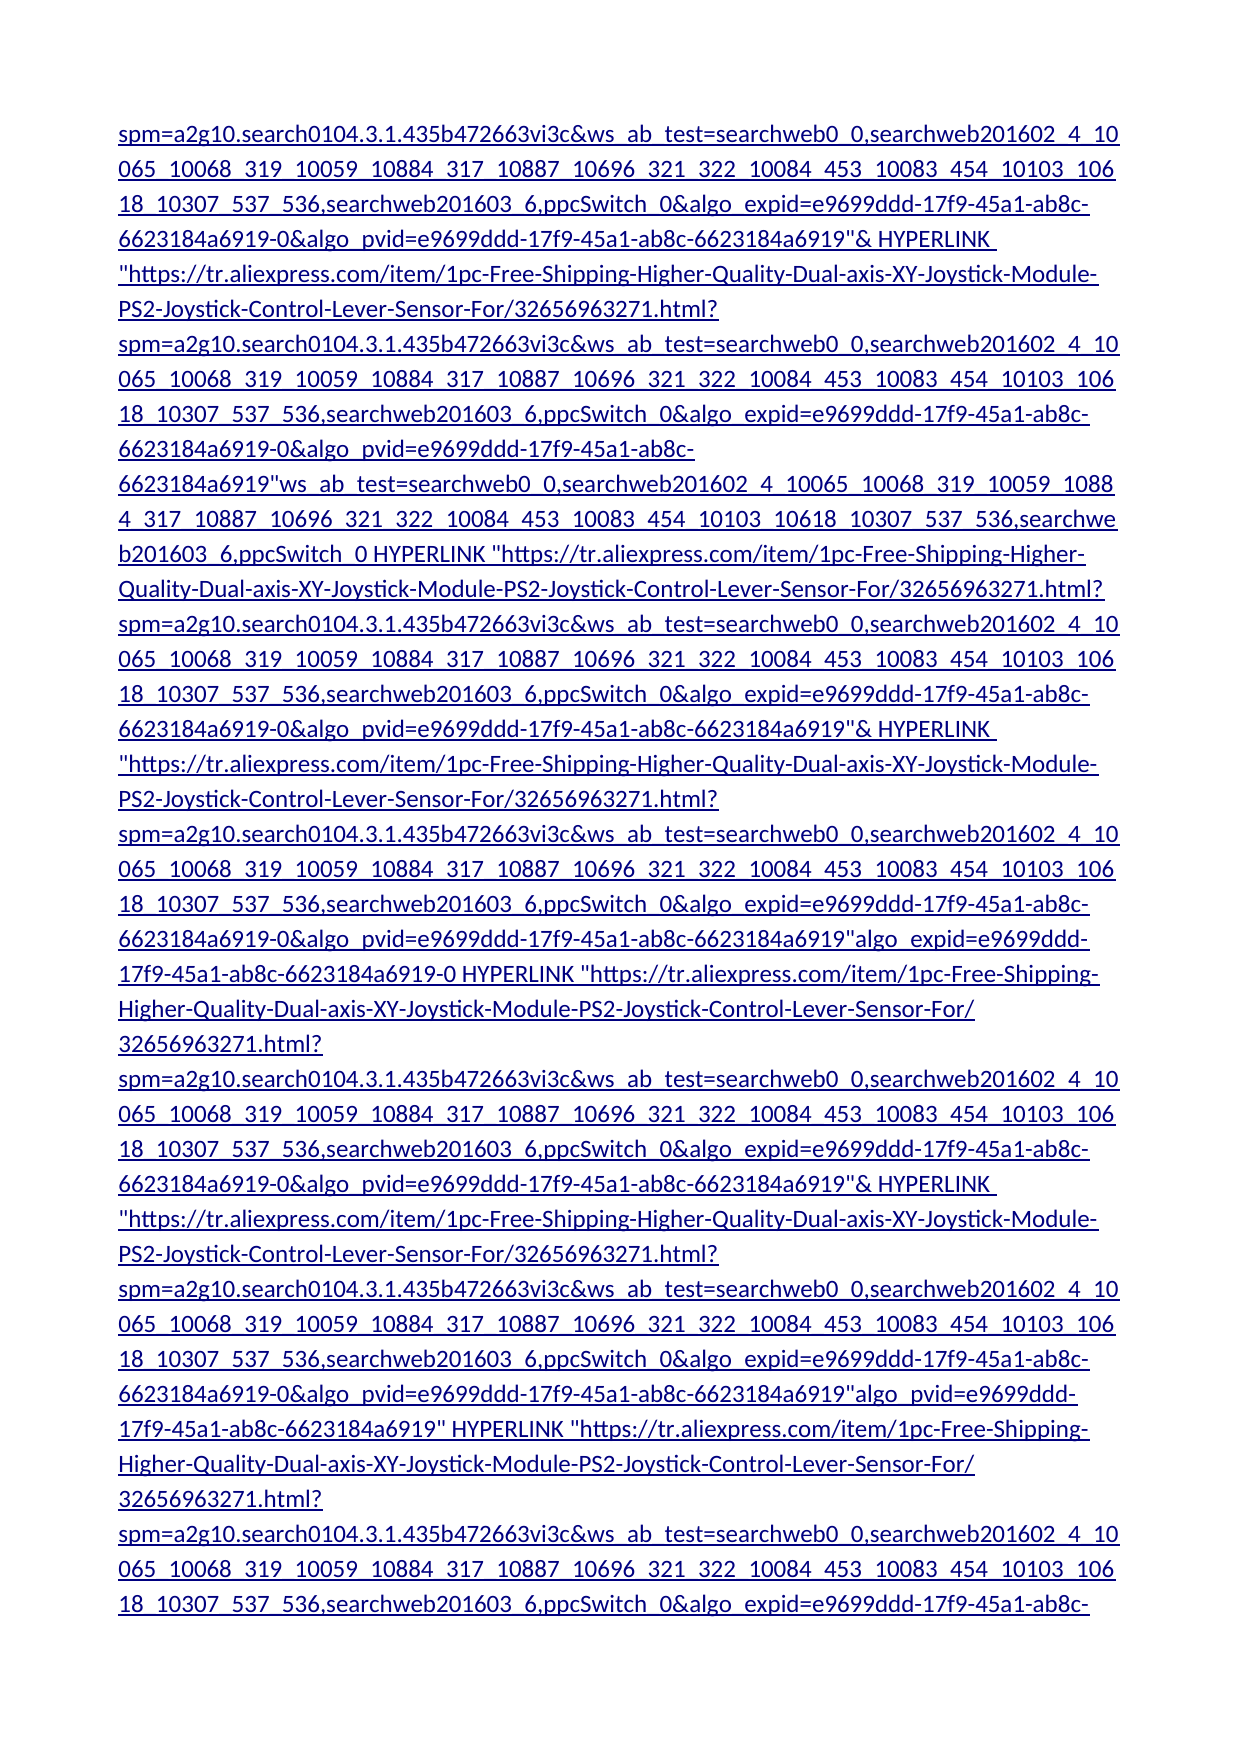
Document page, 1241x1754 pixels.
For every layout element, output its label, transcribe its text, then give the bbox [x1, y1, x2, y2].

text spm=a2g10.search0104.3.1.435b472663vi3c&ws_ab_test=searchweb0_0,searchweb201602_4_10065_10068_319_10059_10884_317_10887_10696_321_322_10084_453_10083_454_10103_10618_10307_537_536,searchweb201603_6,ppcSwitch_0&algo_expid=e9699ddd-17f9-45a1-ab8c-6623184a6919-0&algo_pvid=e9699ddd-17f9-45a1-ab8c-6623184a6919"& HYPERLINK "https://tr.aliexpress.com/item/1pc-Free-Shipping-Higher-Quality-Dual-axis-XY-Joystick-Module-PS2-Joystick-Control-Lever-Sensor-For/32656963271.html?spm=a2g10.search0104.3.1.435b472663vi3c&ws_ab_test=searchweb0_0,searchweb201602_4_10065_10068_319_10059_10884_317_10887_10696_321_322_10084_453_10083_454_10103_10618_10307_537_536,searchweb201603_6,ppcSwitch_0&algo_expid=e9699ddd-17f9-45a1-ab8c-6623184a6919-0&algo_pvid=e9699ddd-17f9-45a1-ab8c-6623184a6919"ws_ab_test=searchweb0_0,searchweb201602_4_10065_10068_319_10059_10884_317_10887_10696_321_322_10084_453_10083_454_10103_10618_10307_537_536,searchweb201603_6,ppcSwitch_0 HYPERLINK "https://tr.aliexpress.com/item/1pc-Free-Shipping-Higher-Quality-Dual-axis-XY-Joystick-Module-PS2-Joystick-Control-Lever-Sensor-For/32656963271.html?spm=a2g10.search0104.3.1.435b472663vi3c&ws_ab_test=searchweb0_0,searchweb201602_4_10065_10068_319_10059_10884_317_10887_10696_321_322_10084_453_10083_454_10103_10618_10307_537_536,searchweb201603_6,ppcSwitch_0&algo_expid=e9699ddd-17f9-45a1-ab8c-6623184a6919-0&algo_pvid=e9699ddd-17f9-45a1-ab8c-6623184a6919"& HYPERLINK "https://tr.aliexpress.com/item/1pc-Free-Shipping-Higher-Quality-Dual-axis-XY-Joystick-Module-PS2-Joystick-Control-Lever-Sensor-For/32656963271.html?spm=a2g10.search0104.3.1.435b472663vi3c&ws_ab_test=searchweb0_0,searchweb201602_4_10065_10068_319_10059_10884_317_10887_10696_321_322_10084_453_10083_454_10103_10618_10307_537_536,searchweb201603_6,ppcSwitch_0&algo_expid=e9699ddd-17f9-45a1-ab8c-6623184a6919-0&algo_pvid=e9699ddd-17f9-45a1-ab8c-6623184a6919"algo_expid=e9699ddd-17f9-45a1-ab8c-6623184a6919-0 HYPERLINK "https://tr.aliexpress.com/item/1pc-Free-Shipping-Higher-Quality-Dual-axis-XY-Joystick-Module-PS2-Joystick-Control-Lever-Sensor-For/32656963271.html?spm=a2g10.search0104.3.1.435b472663vi3c&ws_ab_test=searchweb0_0,searchweb201602_4_10065_10068_319_10059_10884_317_10887_10696_321_322_10084_453_10083_454_10103_10618_10307_537_536,searchweb201603_6,ppcSwitch_0&algo_expid=e9699ddd-17f9-45a1-ab8c-6623184a6919-0&algo_pvid=e9699ddd-17f9-45a1-ab8c-6623184a6919"& HYPERLINK "https://tr.aliexpress.com/item/1pc-Free-Shipping-Higher-Quality-Dual-axis-XY-Joystick-Module-PS2-Joystick-Control-Lever-Sensor-For/32656963271.html?spm=a2g10.search0104.3.1.435b472663vi3c&ws_ab_test=searchweb0_0,searchweb201602_4_10065_10068_319_10059_10884_317_10887_10696_321_322_10084_453_10083_454_10103_10618_10307_537_536,searchweb201603_6,ppcSwitch_0&algo_expid=e9699ddd-17f9-45a1-ab8c-6623184a6919-0&algo_pvid=e9699ddd-17f9-45a1-ab8c-6623184a6919"algo_pvid=e9699ddd-17f9-45a1-ab8c-6623184a6919" HYPERLINK "https://tr.aliexpress.com/item/1pc-Free-Shipping-Higher-Quality-Dual-axis-XY-Joystick-Module-PS2-Joystick-Control-Lever-Sensor-For/32656963271.html?spm=a2g10.search0104.3.1.435b472663vi3c&ws_ab_test=searchweb0_0,searchweb201602_4_10065_10068_319_10059_10884_317_10887_10696_321_322_10084_453_10083_454_10103_10618_10307_537_536,searchweb201603_6,ppcSwitch_0&algo_expid=e9699ddd-17f9-45a1-ab8c- [118, 118, 1122, 1619]
